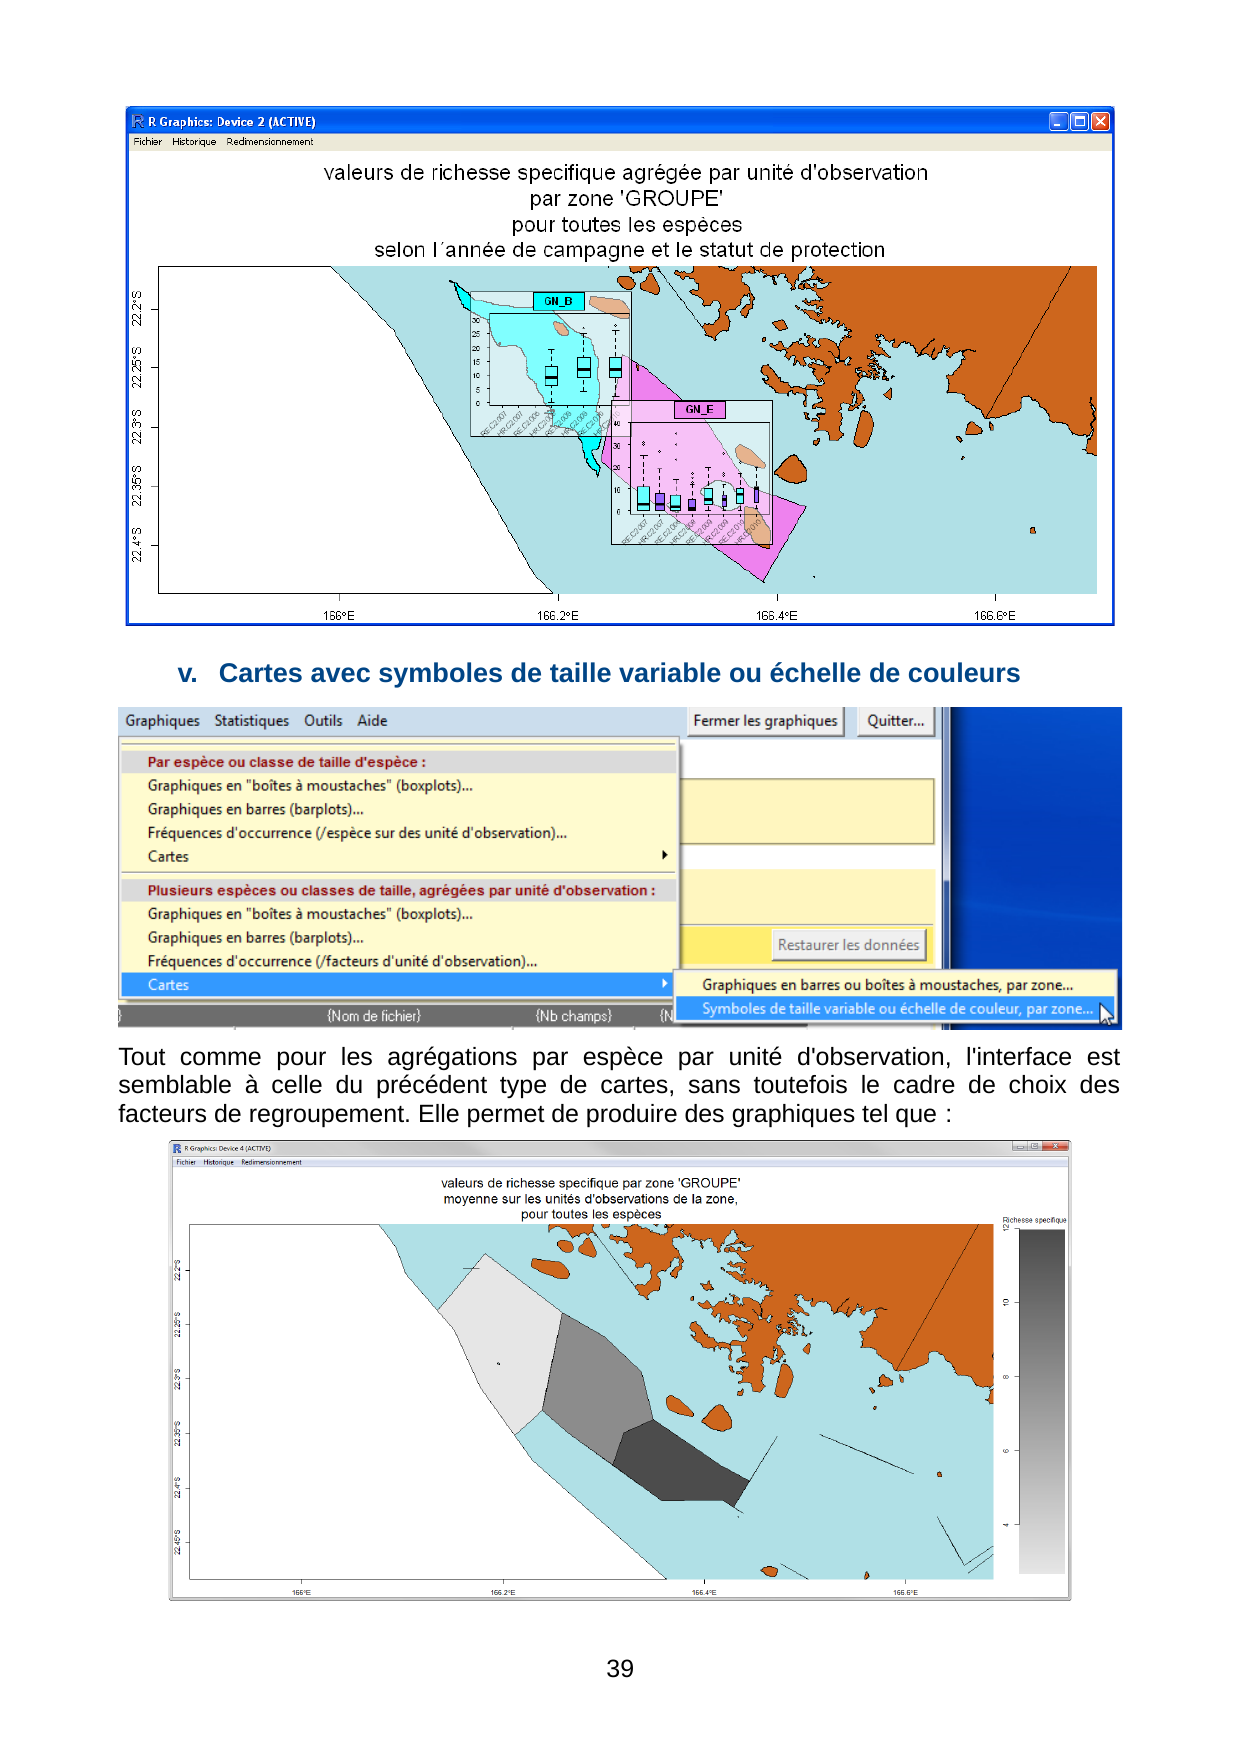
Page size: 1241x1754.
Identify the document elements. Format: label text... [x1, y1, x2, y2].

subtitle Cartes avec symboles de taille variable ou échelle de couleurs [177, 657, 1122, 689]
picture [118, 707, 1123, 1030]
picture [125, 106, 1115, 626]
picture [168, 1140, 1072, 1601]
text Tout comme pour les agrégations par espèce par unité d'observation, l'interface est semblable à celle du précédent type de cartes, sans toutefois le cadre de choix des facteurs de regroupement. Elle permet de produire des graphiques tel que : [118, 1042, 1122, 1128]
